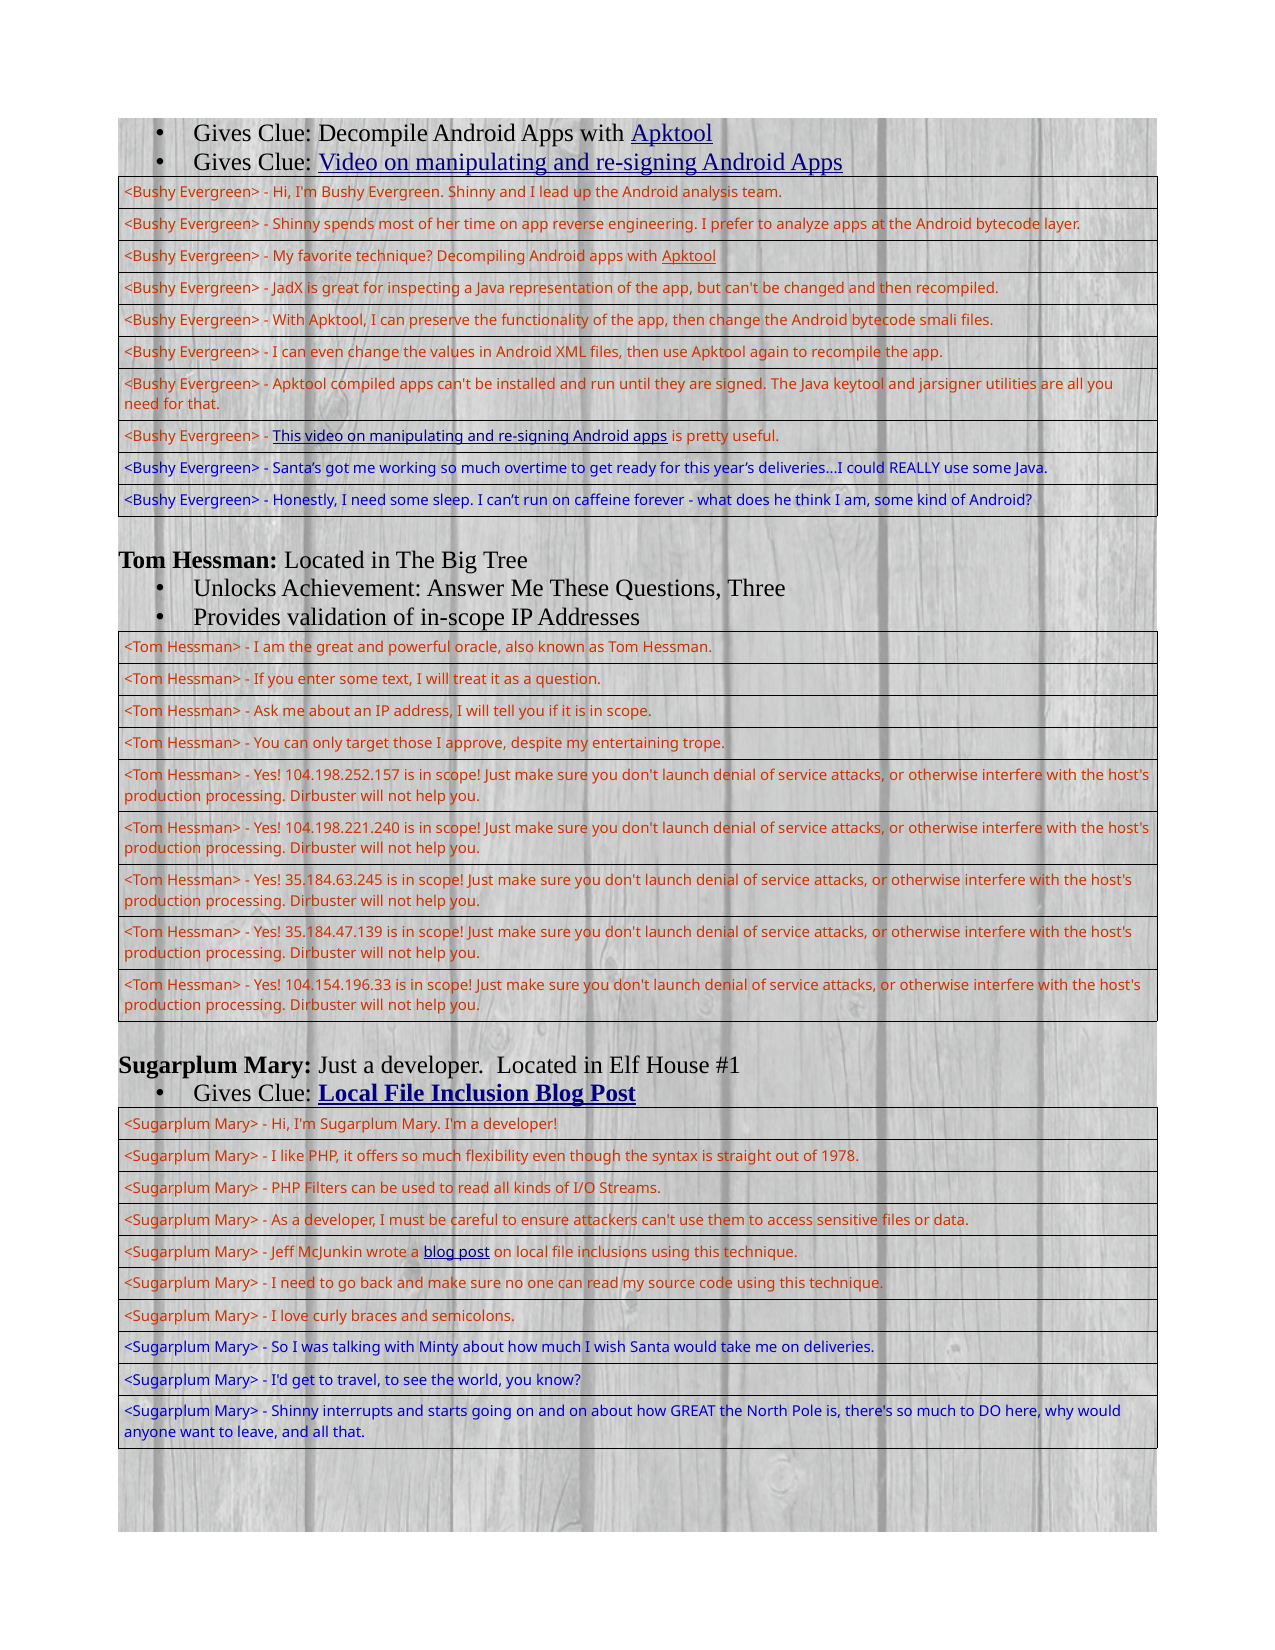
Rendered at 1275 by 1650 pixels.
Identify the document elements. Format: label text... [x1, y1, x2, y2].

text Tom Hessman: Located in The Big Tree [118, 545, 1157, 573]
picture [118, 1022, 1157, 1050]
table_cell <Sugarplum Mary> - I need to go back and make sure no one can read my source code using this technique. [119, 1268, 1157, 1299]
picture [118, 118, 156, 176]
table_cell <Bushy Evergreen> - With Apktool, I can preserve the functionality of the app, then change the Android bytecode smali files. [119, 305, 1157, 336]
table_cell <Bushy Evergreen> - Honestly, I need some sleep. I can’t run on caffeine forever - what does he think I am, some kind of Android? [119, 485, 1157, 516]
list Gives Clue: Local File Inclusion Blog Post [156, 1078, 1157, 1107]
table_cell <Bushy Evergreen> - Santa’s got me working so much overtime to get ready for this year’s deliveries...I could REALLY use some Java. [119, 453, 1157, 484]
table_cell <Bushy Evergreen> - Shinny spends most of her time on app reverse engineering. I prefer to analyze apps at the Android bytecode layer. [119, 209, 1157, 239]
table_cell <Bushy Evergreen> - This video on manipulating and re-signing Android apps is pretty useful. [119, 421, 1157, 452]
list Unlocks Achievement: Answer Me These Questions, Three [156, 573, 1157, 602]
list Gives Clue: Video on manipulating and re-signing Android Apps [156, 147, 1157, 176]
table_header <Tom Hessman> - I am the great and powerful oracle, also known as Tom Hessman. [119, 632, 1157, 663]
table_cell <Bushy Evergreen> - JadX is great for inspecting a Java representation of the app, but can't be changed and then recompiled. [119, 273, 1157, 303]
table_cell <Tom Hessman> - Ask me about an IP address, I will tell you if it is in scope. [119, 696, 1157, 727]
table_cell <Sugarplum Mary> - PHP Filters can be used to read all kinds of I/O Streams. [119, 1172, 1157, 1203]
picture [118, 573, 156, 631]
table_cell <Bushy Evergreen> - My favorite technique? Decompiling Android apps with Apktool [119, 241, 1157, 272]
picture [118, 1078, 156, 1107]
table_header <Bushy Evergreen> - Hi, I'm Bushy Evergreen. Shinny and I lead up the Android analysis team. [119, 177, 1157, 208]
table_header <Sugarplum Mary> - Hi, I'm Sugarplum Mary. I'm a developer! [119, 1108, 1157, 1139]
picture [118, 1449, 1157, 1532]
table_cell <Sugarplum Mary> - I love curly braces and semicolons. [119, 1300, 1157, 1331]
text Sugarplum Mary: Just a developer. Located in Elf House #1 [118, 1050, 1157, 1078]
list Provides validation of in-scope IP Addresses [156, 602, 1157, 631]
table_cell <Tom Hessman> - You can only target those I approve, despite my entertaining trope. [119, 728, 1157, 759]
table_cell <Sugarplum Mary> - As a developer, I must be careful to ensure attackers can't use them to access sensitive files or data. [119, 1204, 1157, 1235]
table_cell <Tom Hessman> - Yes! 35.184.47.139 is in scope! Just make sure you don't launch denial of service attacks, or otherwise interfere with the host's production processing. Dirbuster will not help you. [119, 917, 1157, 968]
table_cell <Tom Hessman> - Yes! 35.184.63.245 is in scope! Just make sure you don't launch denial of service attacks, or otherwise interfere with the host's production processing. Dirbuster will not help you. [119, 865, 1157, 916]
table_cell <Tom Hessman> - Yes! 104.154.196.33 is in scope! Just make sure you don't launch denial of service attacks, or otherwise interfere with the host's production processing. Dirbuster will not help you. [119, 970, 1157, 1021]
table_cell <Bushy Evergreen> - Apktool compiled apps can't be installed and run until they are signed. The Java keytool and jarsigner utilities are all you need for that. [119, 369, 1157, 420]
table_cell <Tom Hessman> - If you enter some text, I will treat it as a question. [119, 664, 1157, 695]
table_cell <Sugarplum Mary> - Shinny interrupts and starts going on and on about how GREAT the North Pole is, there's so much to DO here, why would anyone want to leave, and all that. [119, 1396, 1157, 1447]
table_cell <Sugarplum Mary> - I like PHP, it offers so much flexibility even though the syntax is straight out of 1978. [119, 1140, 1157, 1171]
table_cell <Sugarplum Mary> - Jeff McJunkin wrote a blog post on local file inclusions using this technique. [119, 1236, 1157, 1267]
picture [118, 517, 1157, 545]
table_cell <Tom Hessman> - Yes! 104.198.221.240 is in scope! Just make sure you don't launch denial of service attacks, or otherwise interfere with the host's production processing. Dirbuster will not help you. [119, 812, 1157, 864]
table_cell <Bushy Evergreen> - I can even change the values in Android XML files, then use Apktool again to recompile the app. [119, 337, 1157, 367]
table_cell <Sugarplum Mary> - So I was talking with Minty about how much I wish Santa would take me on deliveries. [119, 1332, 1157, 1363]
table_cell <Sugarplum Mary> - I'd get to travel, to see the world, you know? [119, 1364, 1157, 1395]
table_cell <Tom Hessman> - Yes! 104.198.252.157 is in scope! Just make sure you don't launch denial of service attacks, or otherwise interfere with the host's production processing. Dirbuster will not help you. [119, 760, 1157, 811]
list Gives Clue: Decompile Android Apps with Apktool [156, 118, 1157, 147]
